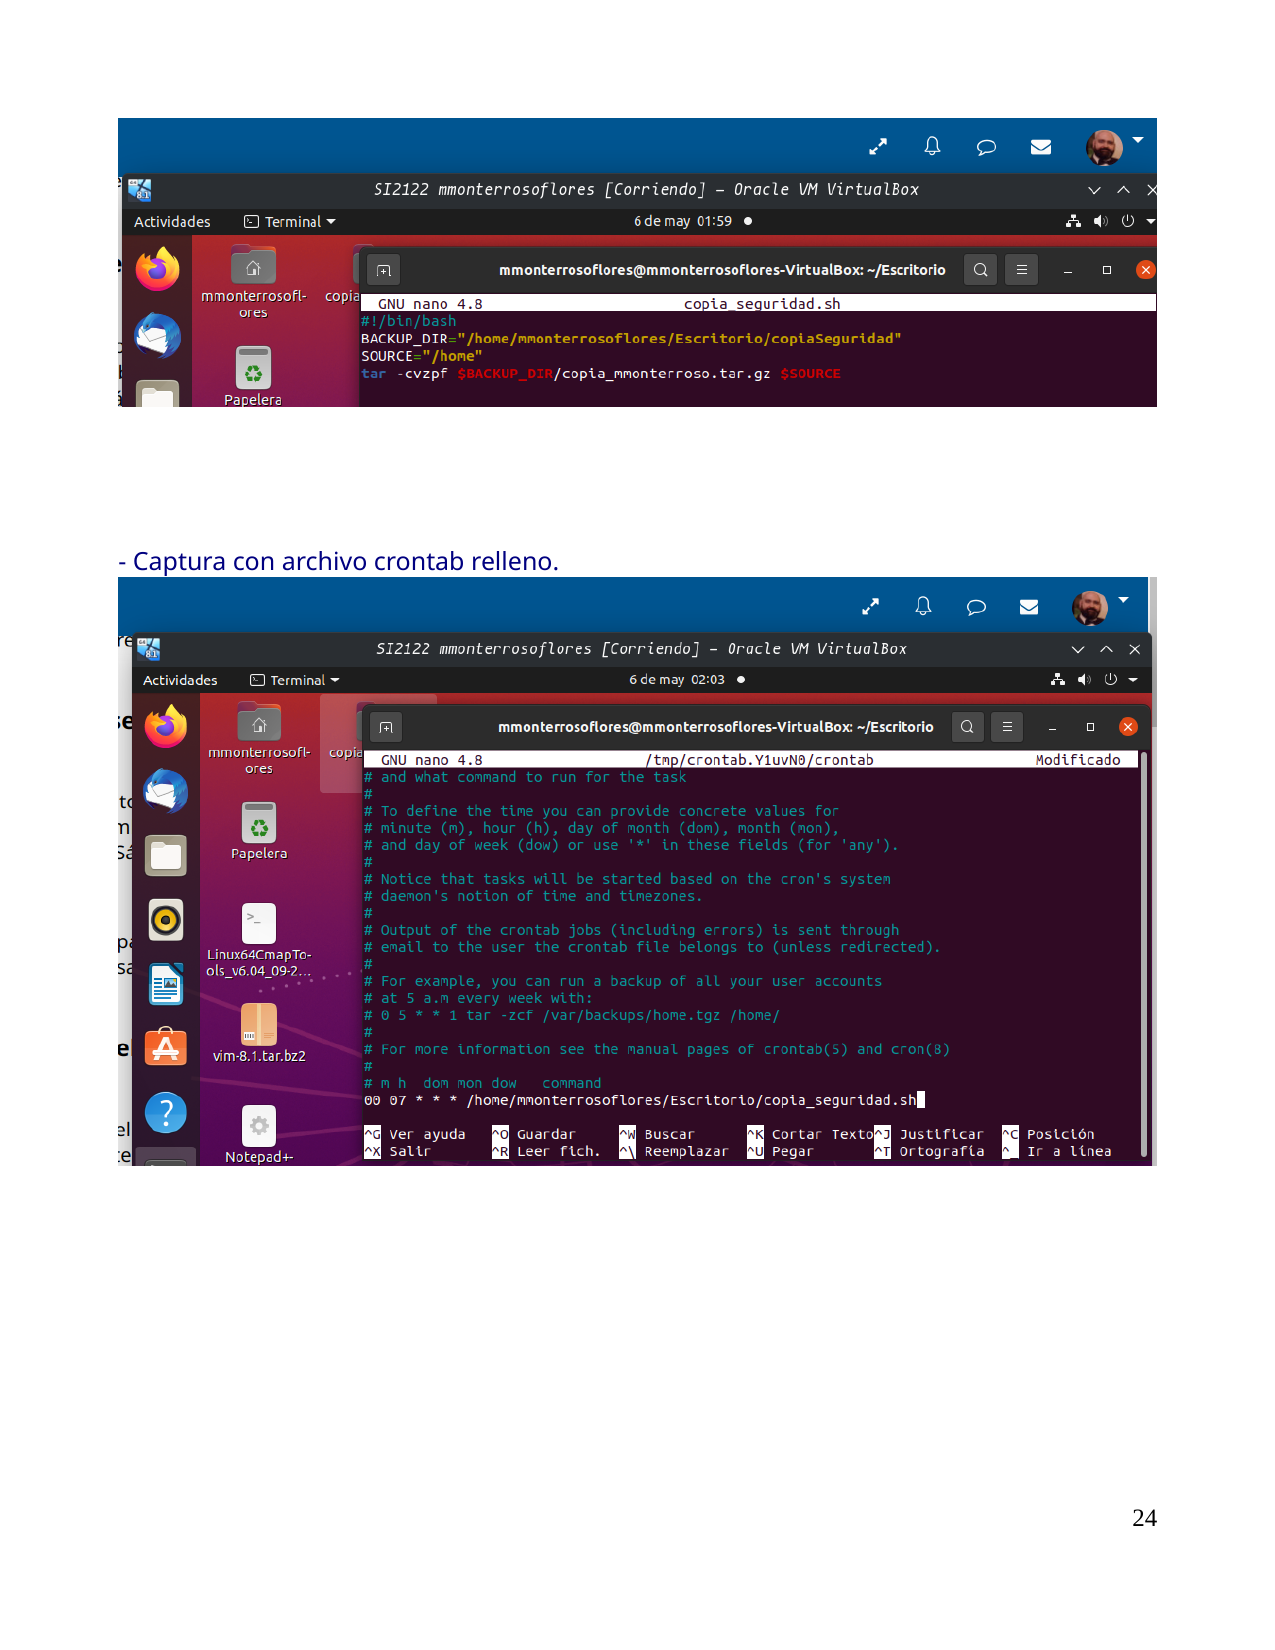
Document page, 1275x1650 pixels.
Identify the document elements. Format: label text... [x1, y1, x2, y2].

picture [118, 577, 1157, 1166]
table_header [118, 407, 1157, 441]
picture [118, 118, 1157, 407]
table_header [118, 1166, 1157, 1200]
text - Captura con archivo crontab relleno. [118, 543, 1157, 577]
